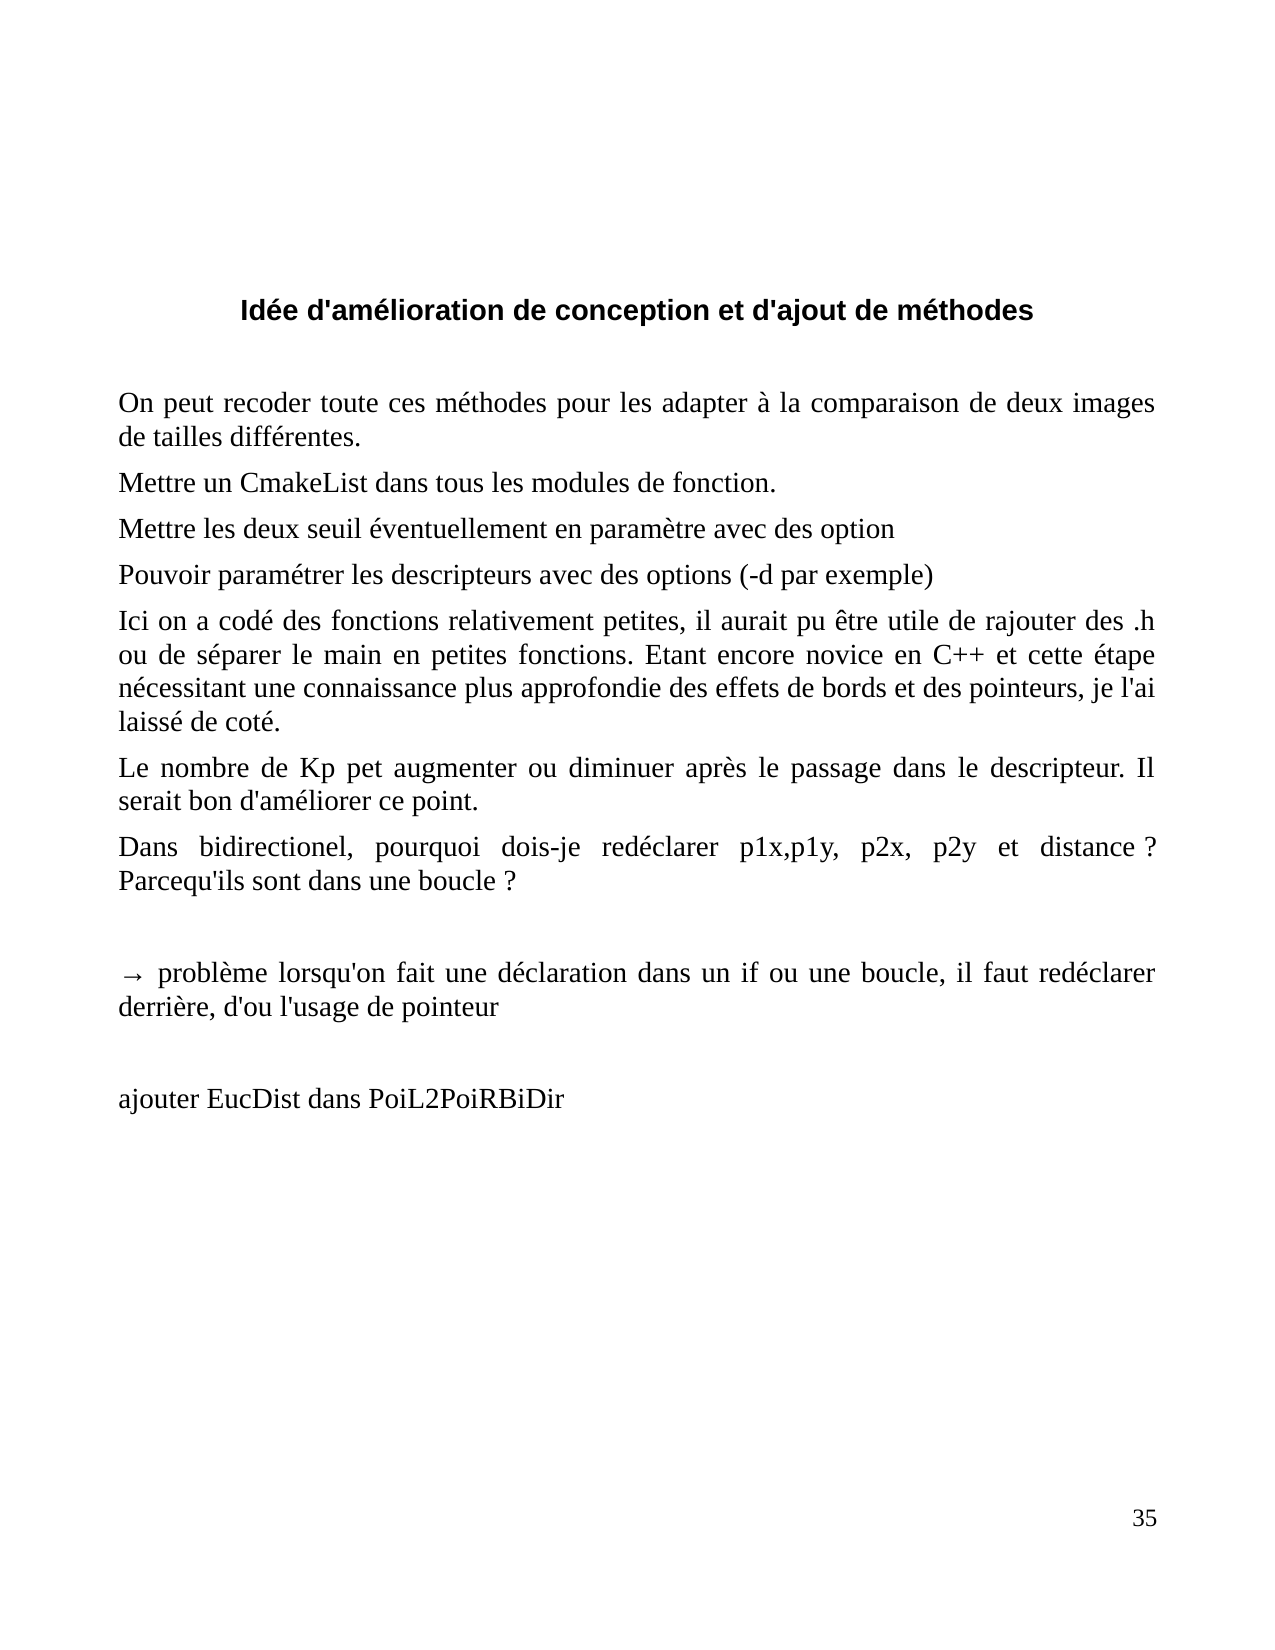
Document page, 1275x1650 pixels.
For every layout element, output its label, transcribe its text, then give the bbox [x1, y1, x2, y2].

text Le nombre de Kp pet augmenter ou diminuer après le passage dans le descripteur. Il serait bon d'améliorer ce point. [118, 750, 1157, 817]
text Mettre un CmakeList dans tous les modules de fonction. [118, 465, 1157, 499]
text Dans bidirectionel, pourquoi dois-je redéclarer p1x,p1y, p2x, p2y et distance ? Parcequ'ils sont dans une boucle ? [118, 829, 1157, 897]
text Pouvoir paramétrer les descripteurs avec des options (-d par exemple) [118, 557, 1157, 591]
text Ici on a codé des fonctions relativement petites, il aurait pu être utile de rajouter des .h ou de séparer le main en petites fonctions. Etant encore novice en C++ et cette étape nécessitant une connaissance plus approfondie des effets de bords et des pointeurs, je l'ai laissé de coté. [118, 603, 1157, 737]
subtitle Idée d'amélioration de conception et d'ajout de méthodes [118, 293, 1157, 327]
text Mettre les deux seuil éventuellement en paramètre avec des option [118, 511, 1157, 545]
text ajouter EucDist dans PoiL2PoiRBiDir [118, 1081, 1157, 1114]
text → problème lorsqu'on fait une déclaration dans un if ou une boucle, il faut redéclarer derrière, d'ou l'usage de pointeur [118, 955, 1157, 1022]
text On peut recoder toute ces méthodes pour les adapter à la comparaison de deux images de tailles différentes. [118, 386, 1157, 453]
